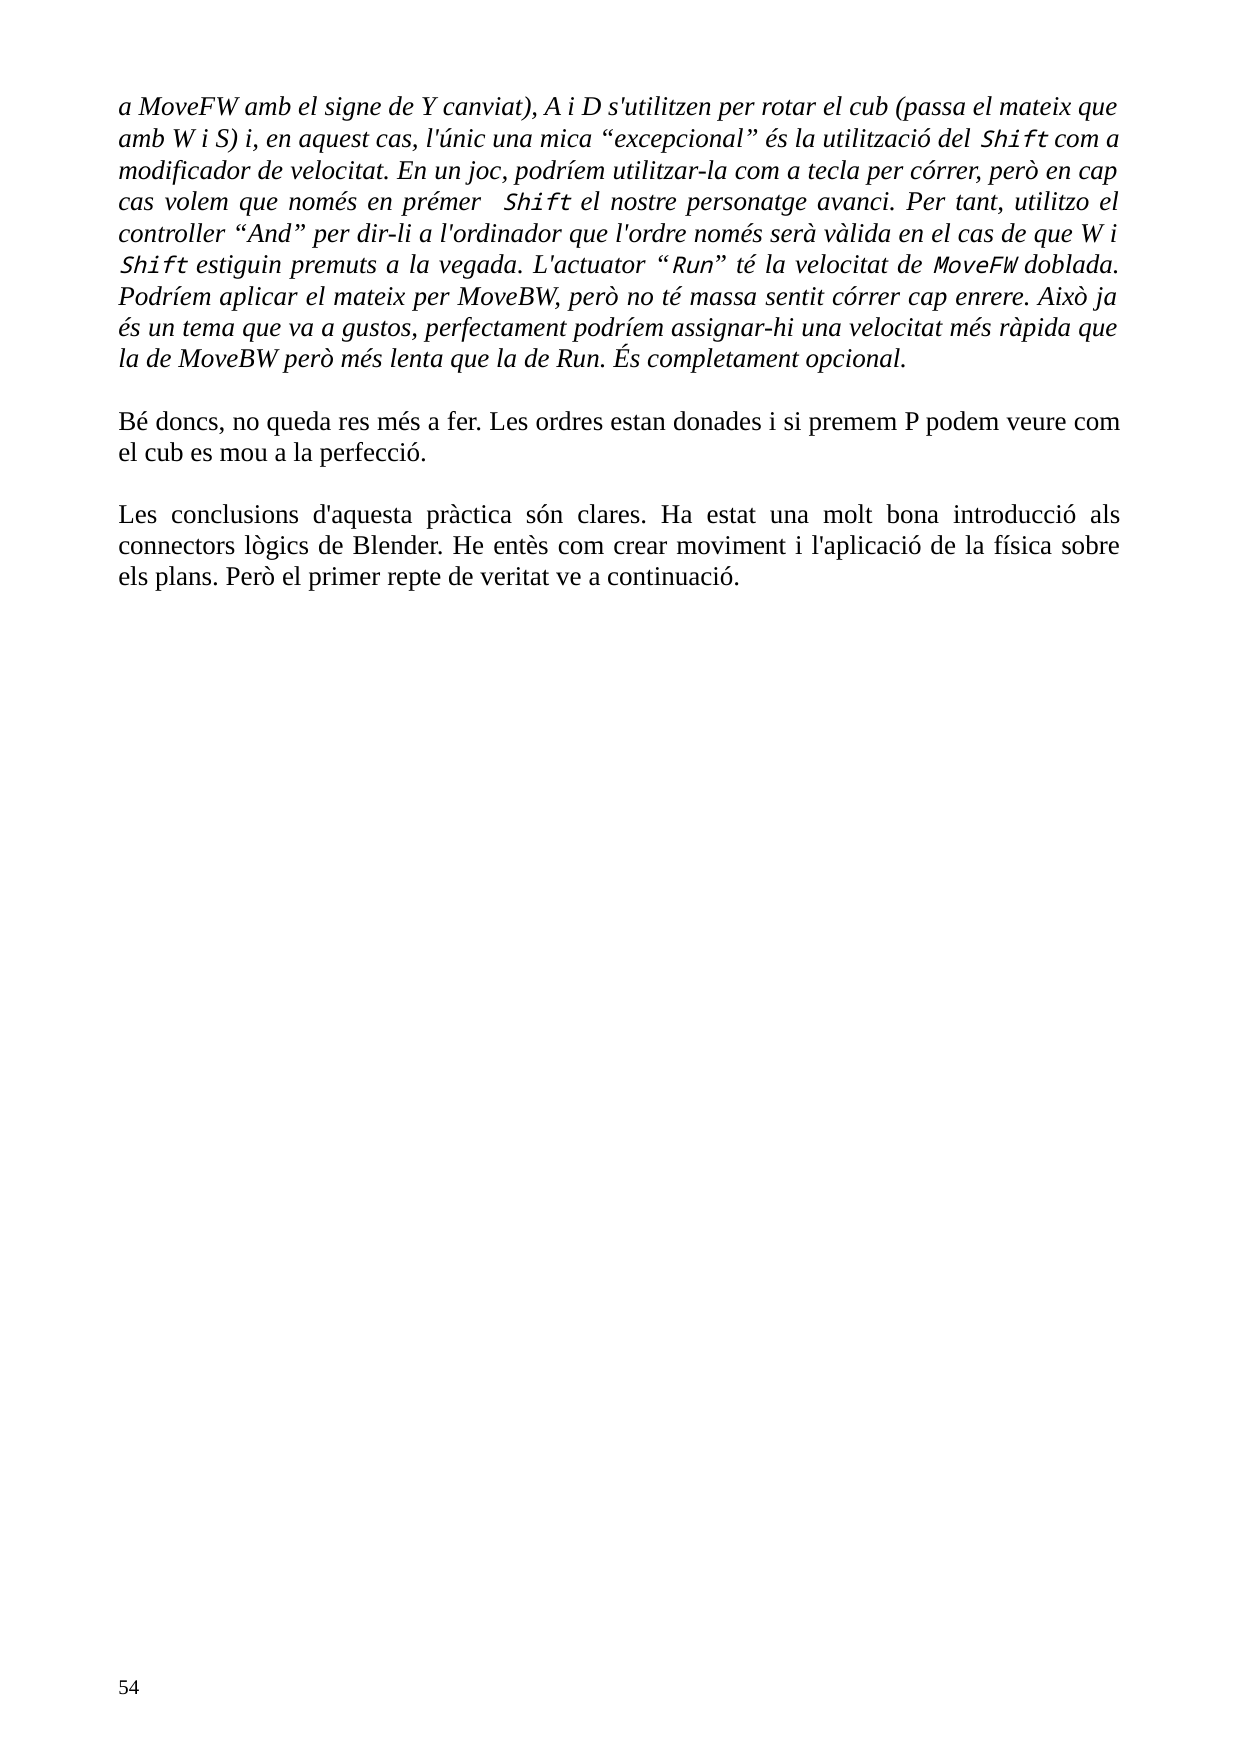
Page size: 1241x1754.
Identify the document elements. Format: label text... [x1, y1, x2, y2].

text a MoveFW amb el signe de Y canviat), A i D s'utilitzen per rotar el cub (passa el mateix que amb W i S) i, en aquest cas, l'únic una mica “excepcional” és la utilització del Shift com a modificador de velocitat. En un joc, podríem utilitzar-la com a tecla per córrer, però en cap cas volem que només en prémer Shift el nostre personatge avanci. Per tant, utilitzo el controller “And” per dir-li a l'ordinador que l'ordre només serà vàlida en el cas de que W i Shift estiguin premuts a la vegada. L'actuator “Run” té la velocitat de MoveFW doblada. Podríem aplicar el mateix per MoveBW, però no té massa sentit córrer cap enrere. Això ja és un tema que va a gustos, perfectament podríem assignar-hi una velocitat més ràpida que la de MoveBW però més lenta que la de Run. És completament opcional. [118, 91, 1122, 374]
text Bé doncs, no queda res més a fer. Les ordres estan donades i si premem P podem veure com el cub es mou a la perfecció. [118, 405, 1122, 467]
text Les conclusions d'aquesta pràctica són clares. Ha estat una molt bona introducció als connectors lògics de Blender. He entès com crear moviment i l'aplicació de la física sobre els plans. Però el primer repte de veritat ve a continuació. [118, 498, 1122, 592]
